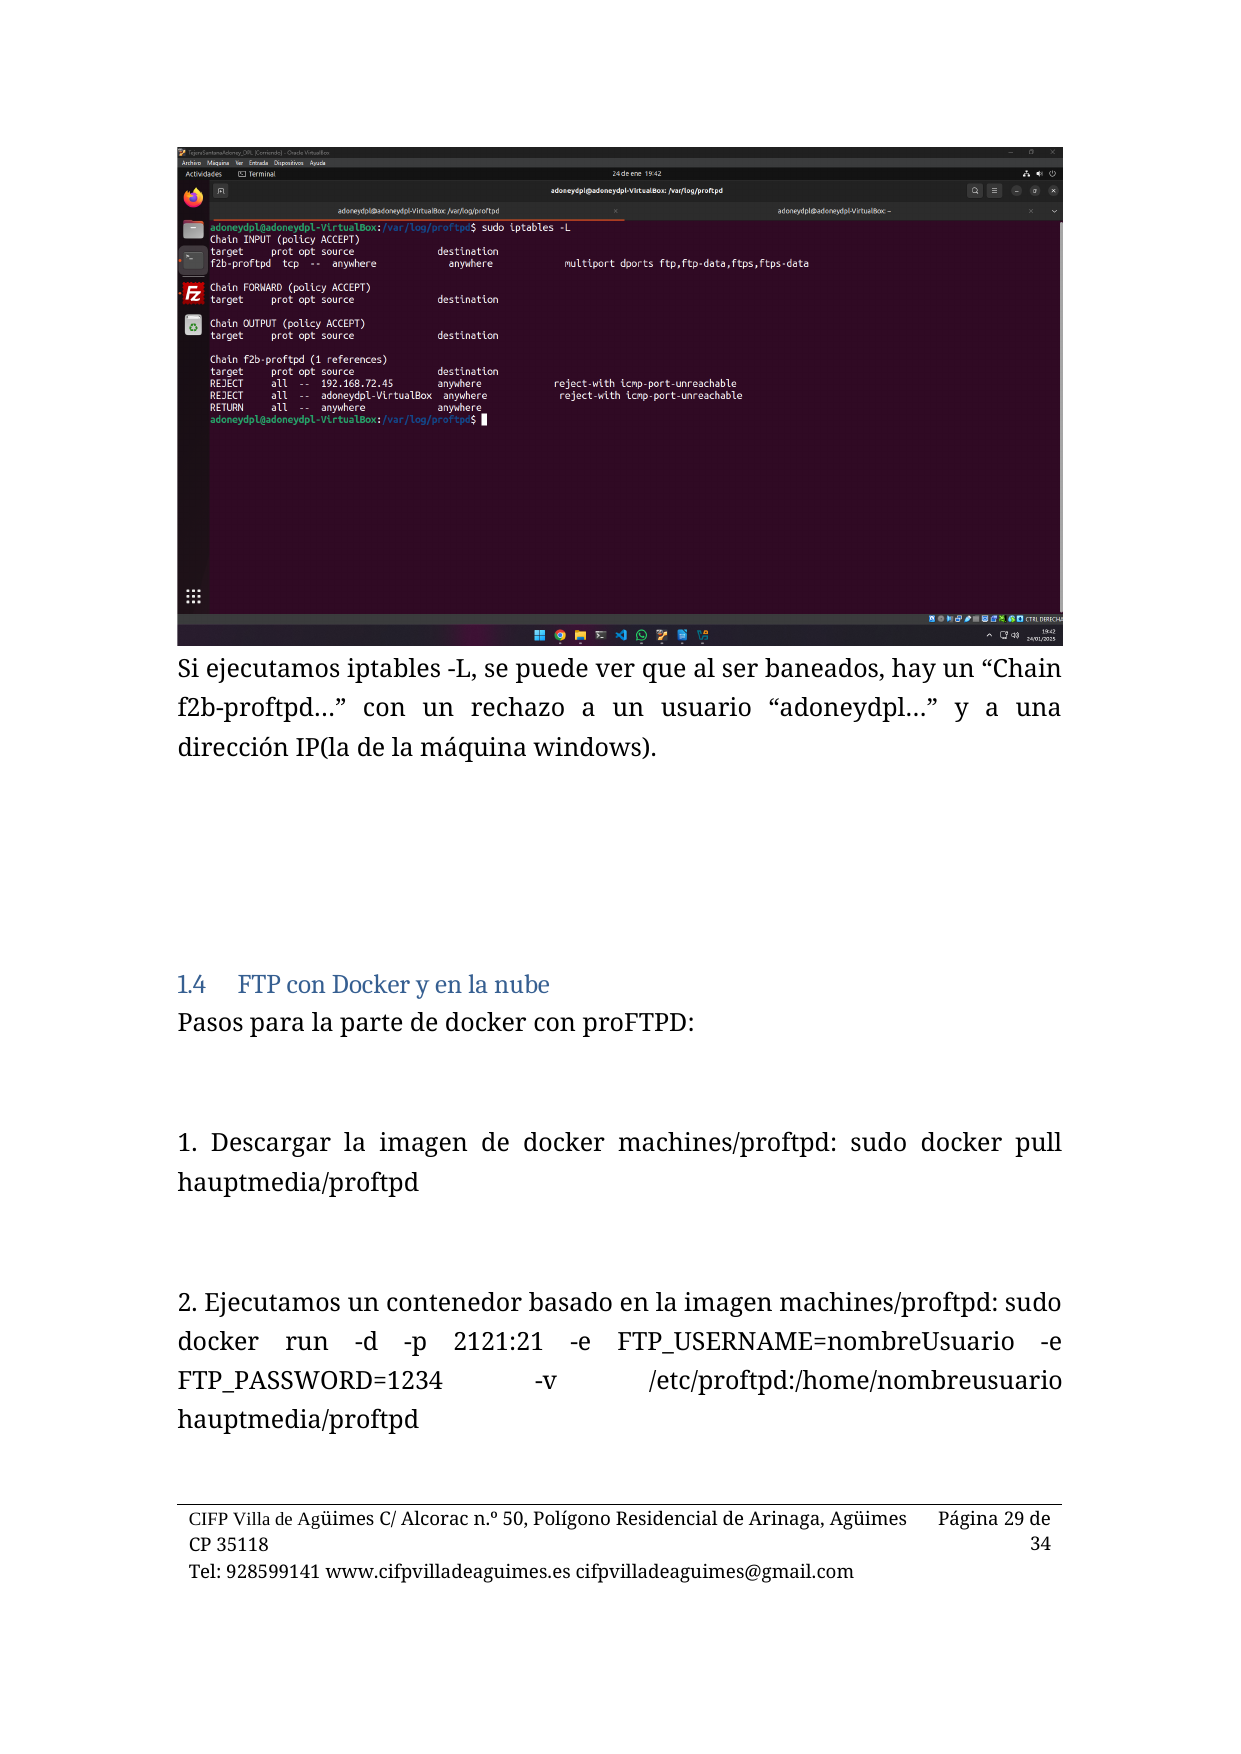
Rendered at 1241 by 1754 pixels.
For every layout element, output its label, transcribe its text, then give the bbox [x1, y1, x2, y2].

subtitle FTP con Docker y en la nube [177, 969, 1063, 1000]
picture [177, 147, 1063, 646]
text 2. Ejecutamos un contenedor basado en la imagen machines/proftpd: sudo docker run -d -p 2121:21 -e FTP_USERNAME=nombreUsuario -e FTP_PASSWORD=1234 -v /etc/proftpd:/home/nombreusuario hauptmedia/proftpd [177, 1284, 1063, 1436]
text 1. Descargar la imagen de docker machines/proftpd: sudo docker pull hauptmedia/proftpd [177, 1125, 1063, 1198]
text Si ejecutamos iptables -L, se puede ver que al ser baneados, hay un “Chain f2b-proftpd…” con un rechazo a un usuario “adoneydpl…” y a una dirección IP(la de la máquina windows). [177, 646, 1063, 763]
text Pasos para la parte de docker con proFTPD: [177, 1005, 1063, 1039]
